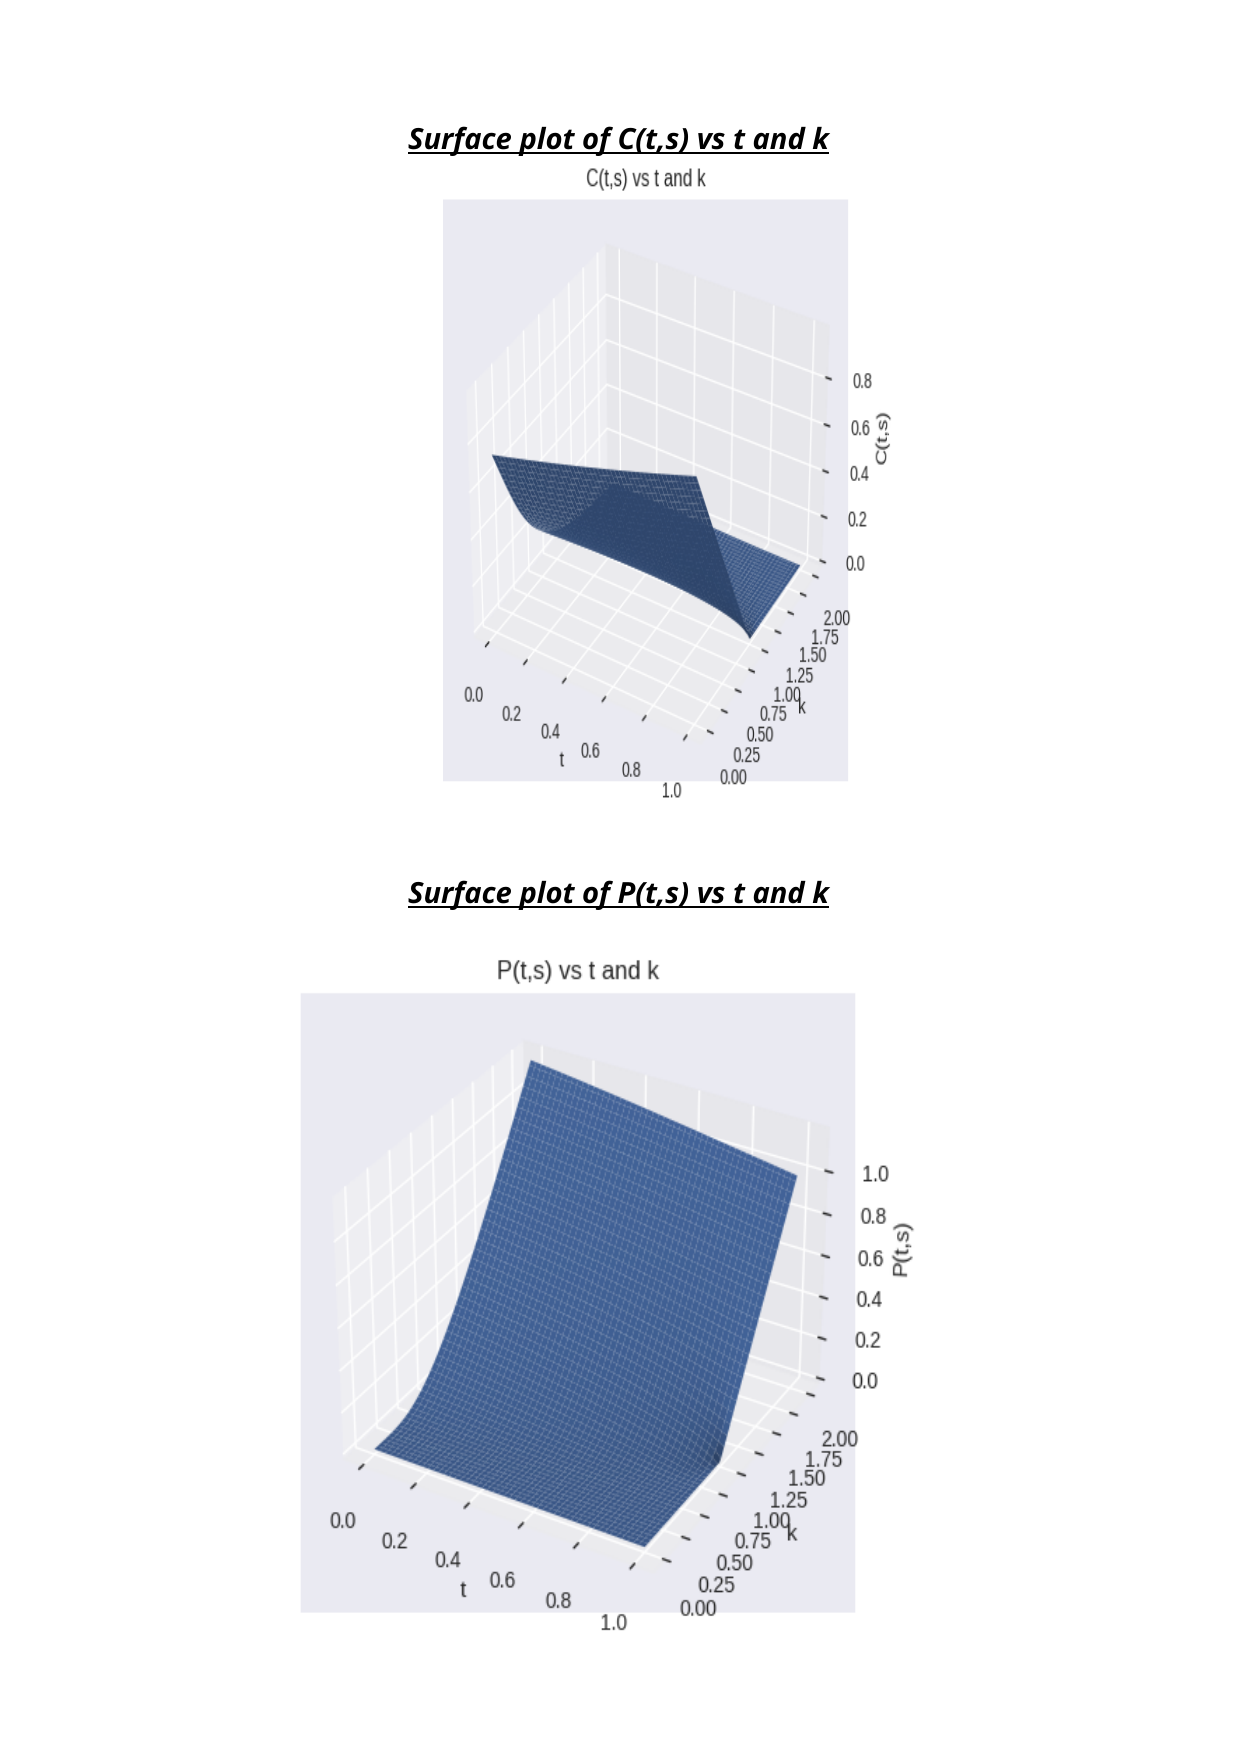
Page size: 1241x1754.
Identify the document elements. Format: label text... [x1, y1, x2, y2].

picture [263, 157, 977, 858]
text Surface plot of C(t,s) vs t and k [118, 118, 1122, 158]
text Surface plot of P(t,s) vs t and k [118, 872, 1122, 912]
picture [252, 949, 966, 1649]
